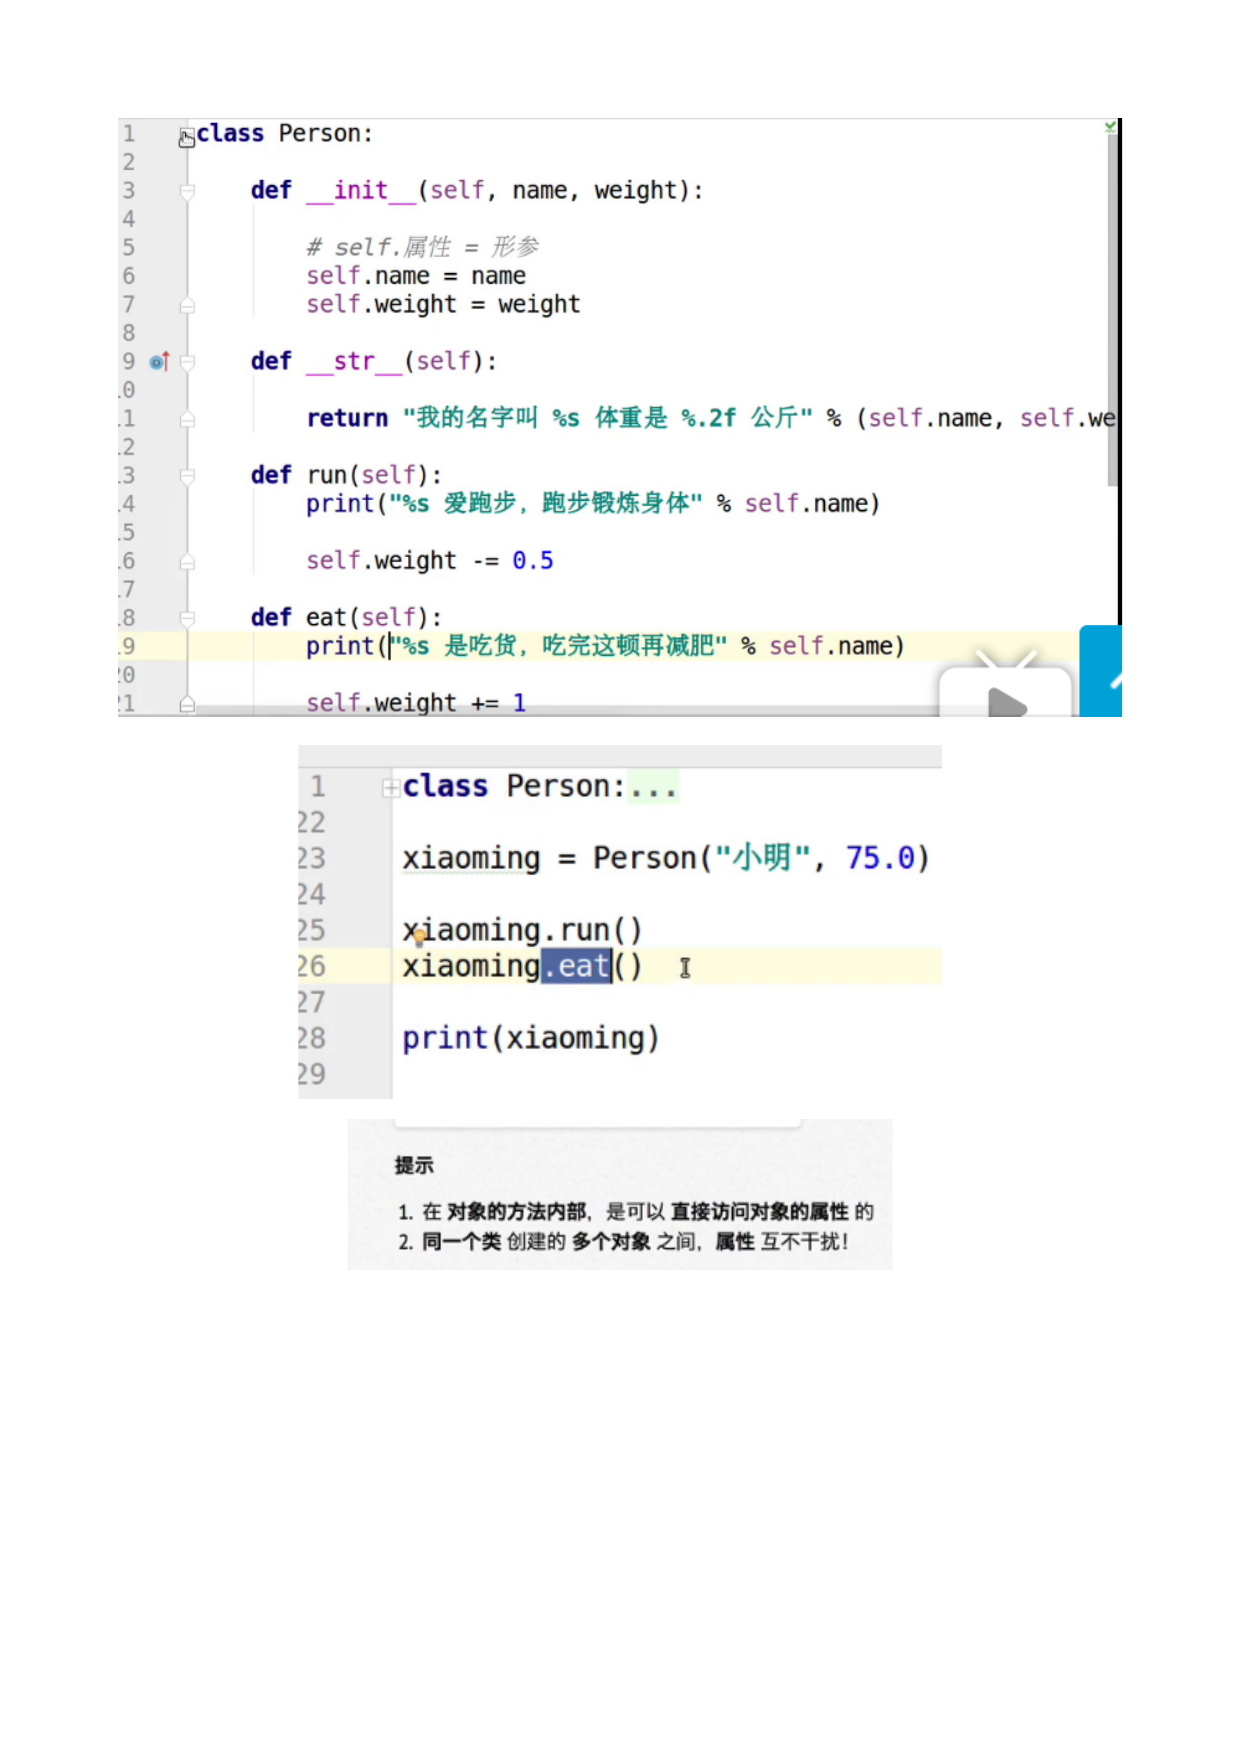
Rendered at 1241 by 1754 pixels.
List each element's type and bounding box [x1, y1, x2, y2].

picture [298, 745, 942, 1099]
picture [347, 1119, 893, 1270]
picture [118, 118, 1123, 717]
picture [1110, 672, 1123, 689]
